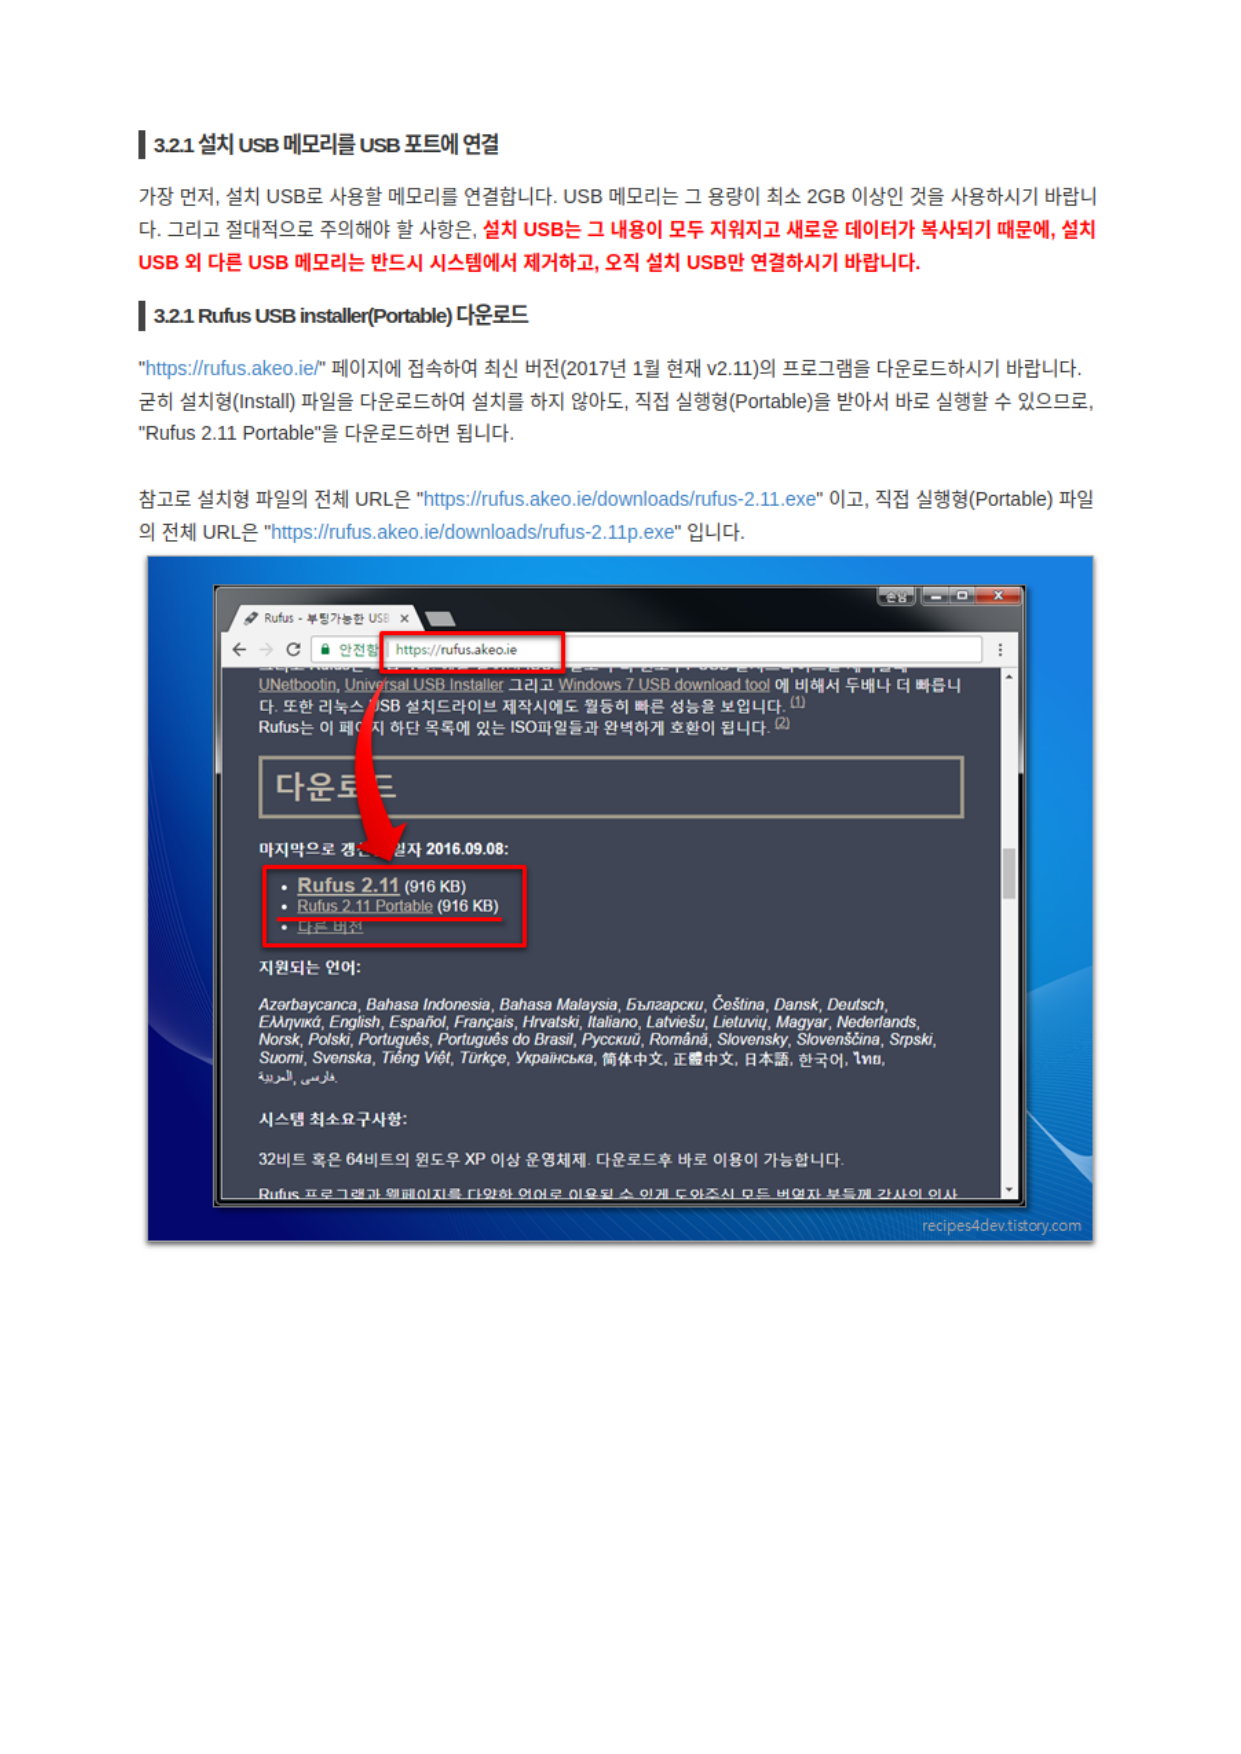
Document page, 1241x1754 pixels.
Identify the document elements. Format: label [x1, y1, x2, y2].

picture [118, 118, 1123, 1271]
